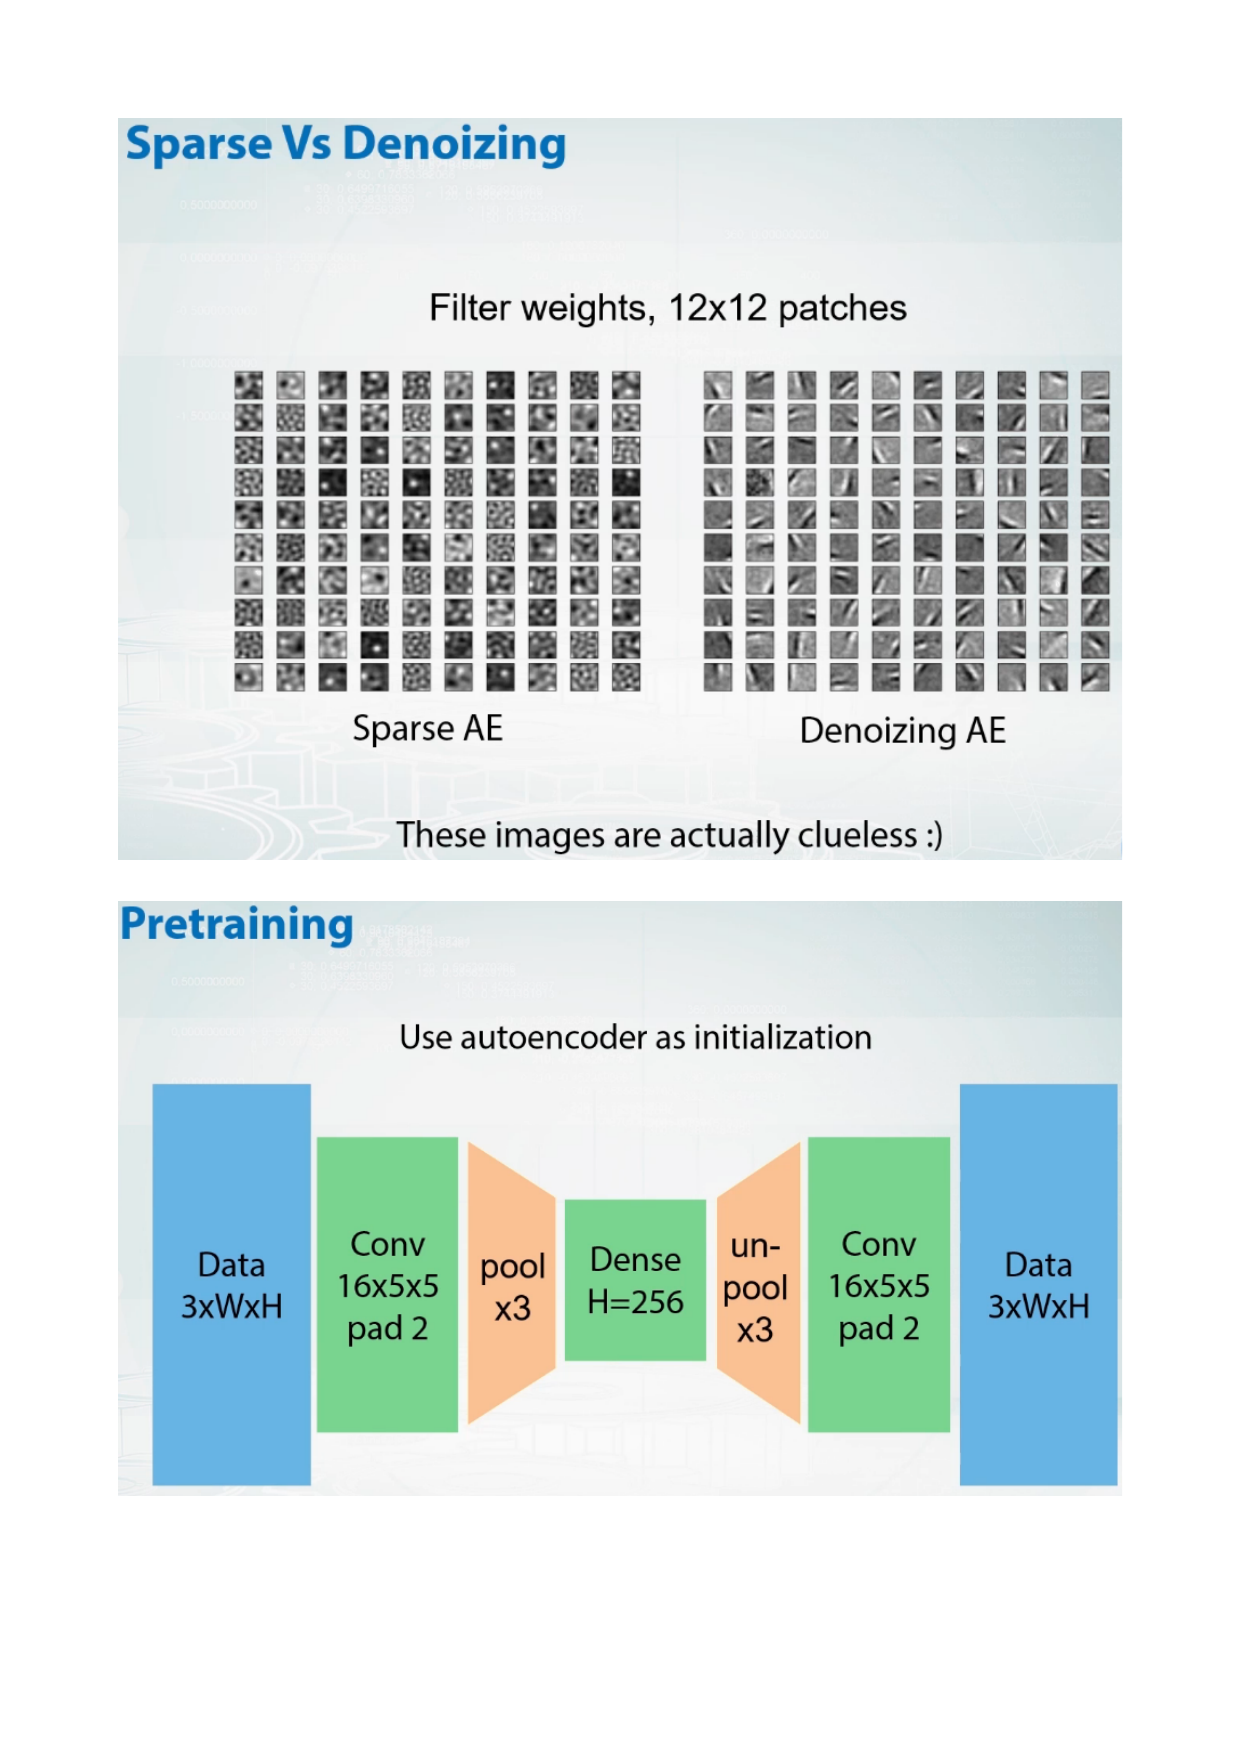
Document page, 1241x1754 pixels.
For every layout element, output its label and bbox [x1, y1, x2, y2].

picture [118, 901, 1123, 1496]
picture [118, 118, 1123, 860]
